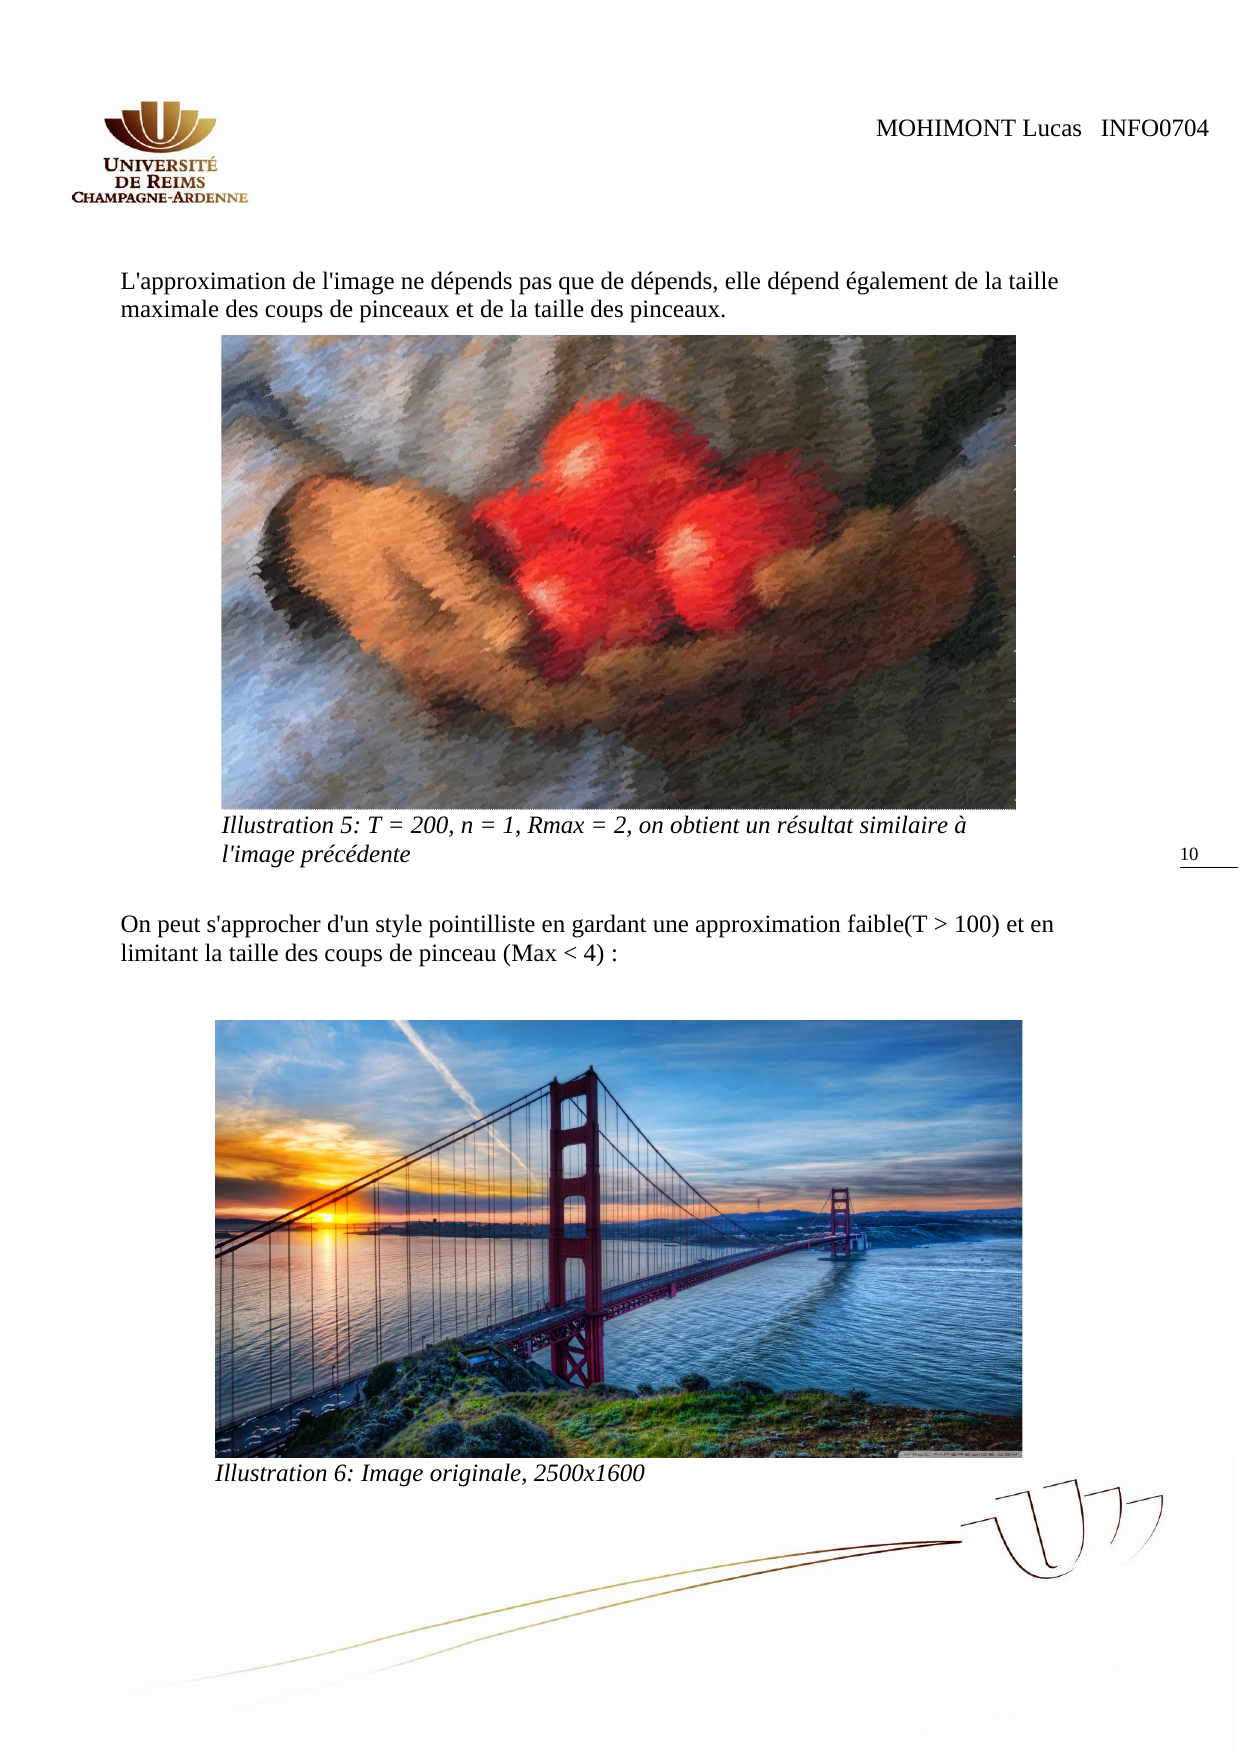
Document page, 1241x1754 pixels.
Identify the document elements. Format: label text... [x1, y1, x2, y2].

table_header Présentation du sujet Pour le projet du module de traitement d'image, j'ai choisit d'implémenter une méthode de rendu non-photoréaliste. Aaron Hertzmann propose dans son article,« Painterly Rendering with Curved Brush Strokes of Multiples Sizes » , une méthode pour créer des images ayant l'apparence de peintures à partir de photographies. Cette méthode permet de simuler les coups de pinceaux d'un peintre en fonction de différents paramètres qui seront exposés plus loin. Ces paramètres permettent de donner un style de peinture précis à une image. I - Résumé de l'article 1 – Méthode principale Cet algorithme va simuler les méthodes utiliser par les peintres pour générer une image ayant l'aspect d'une peinture. L'image sera organisé en un ensemble de couche qui seront peintes successivement. Chaque couches sera associées à une taille de pinceau constante. La couche ayant la plus grande taille de pinceau est peinte en première, puis ensuite nous affinons les détails de l'image en peignant les couches ayant des tailles de pinceau plus petites. Chaque couches sera peinte à partir d'une version lissée de l'image originale. Nous avons gardés le choix du filtre de Gauss comme méthode de lissage de l'image. A.Hertzmann précise que la diffusion non linéaire peut être utilisé à la place du filtre de Gauss pour obtenir de meilleur résultat. Une couche est formée par un ensemble de coups de pinceaux et chaque coups de pinceaux est représentés par un ensemble de points de contrôles formant une B-Spline. Le calcul des points de contrôles se fait à partir du gradient de la luminance de l'image lissée. 2 – Sélection des coups de pinceau Une couche est donc un ensemble de coups de pinceaux. Nous devons parcourir l'image pour sélectionner les coordonnées de départ de chaque coups de pinceau. Une fois les points de contrôles des coups de pinceau calculés, nous pouvons peindre chaque coups dans un ordre aléatoire. Nous avons besoin d'abord de calculer la différence entre l'image originale lissée et l'image peinte. Initialement, l'image peinte est remplis par une par une couleur constante choisie de manière à ce que l'image entière soit traité par l'algorithme. 3 – Calcul des coups de pinceau Un coup de pinceau est initialisé avec un premier point de contrôle (x,y), un rayon R constant et une couleur C constante. Cette couleur C est la couleur de l'image originale lissée aux coordonnées (x,y). Un coup de pinceau est une courbe B-Spline représentée par un ensemble de points de contrôle. Le calcul des points de contrôle s'effectue comme les calculs des termes d'une suite récurrente. On effectue ces calculs jusqu'à atteindre le nombre maximal de points de contrôle définis par l'utilisateur et également si on atteint une autre condition d'arrêt. Le calcul s'arrête prématurément si l'amplitude du gradient est nulle en un point (x,y). II – Implémentation et résultats 1 – Choix d'implémentation L'implémentation a été réalisé en C++ avec la bibliothèque OpenCV. OpenCV nous fournit les fonctions essentielles aux chargements et l'enregistrement d'image, aux calculs de gradient et au lissage d'image utilisées par les différents algorithmes présentés précédemment. Les algorithmes présentés par A.Hertzmann sont suffisamment génériques pour nous laisser choisir des structures de données adaptés. Les rayons des pinceaux simulés par l'algorithme de rendu sont calculés à partir de 3 constantes : le rayon maximum du pinceau, un facteur qui permettra de calculer les rayons suivants à partir du rayon maximum et le nombre de rayon utilisé pour peindre l'image(c'est à dire le nombre de couches peintes successivement). Concernant le calcul de la différence entre l'image de référence lissée et l'image peinte, la différence calculée pour la première couche est fixée à la constante 2*T, de manière à ce que l'erreur moyenne de chaque région M soit toujours supérieure au taux d'approximation T. Ainsi l'image résultante sera peinte sur toute sa surface. La constante T est comprise entre 0 et 255 et correspondant à l'approximation à atteindre par rapport à l'image originale. Plus T est élevé, plus l'approximation sera grossière, et plus T est faible, plus l'image résultante sera fidèle à l'image d'origine. Nous avons choisit de peindre chaque coups de pinceau juste après l'avoir calculé, ce qui évite des stockages inutiles. Nous utilisons un Z-Buffer pour peindre les coups de pinceau de manière aléatoire mais aussi pour réduire le nombre de coups de pinceau à calculer. Le Z-Buffer est une image en niveau de gris initialisée à 0 sur tous ses pixels. Nous attribuons à chaque coups de pinceau une valeur z aléatoire comprise entre 1 et 255. Si cette valeur z est supérieure à la valeur présente dans le Z-Buffer nous pouvons peindre le coups de pinceau, sinon ce coups de pinceau n'a pas besoin d'être calculé puisqu'il ne sera pas peint. Lorsque nous peignons l'image, nous peignons aussi dans le Z-Buffer mais avec un rayon R plus petit pour éviter que certains coups de pinceaux ne soient trop espacé les uns des autres dans certaines zone de l'image. Par rapport à la version proposée par A.Hertzmann, il manque la gestion de la transparence entre les couches qui se superposent et aussi il manque une part d'aléatoire propre à certains style de peinture. Nous avons limité cette part d'aléatoire au minimum, en modifiant la couleur des coups de pinceau à partir du z aléatoire généré pour le Z-Buffer. Cette variation de la couleur donne à l'image un aspect moins parfait. 2 – Résultats 1 – Paramètres Les résultats dépendent des paramètres suivants : T, le seuil d'approximation de l'image, exprimé en valeur de niveaux de gris. Plus T est élevé, plus l'image peinte est grossière par rapport à l'image d'origine. Min et Max, respectivement la taille minimale et la taille maximale d'un coup de pinceau Rmax, ratio, et n : respectivement la taille maximale du pinceau(en pixels), le ratio utilisé pour calculer la taille du pinceau des couches suivantes, n le nombre de couches à peindre fc, le filtre de courbure, permet d'atténuer ou d'exagérer la courbure des coups de pinceau fo, constante utilisée pour augmenter ou diminuer la taille du noyau utilisé pour le lissage de l'image fg, constante utilisée pour augmenter ou diminuer l'espacement entre les coups de pinceau Par défaut on utilisera les valeurs suivantes : T = 100 Min = 4, Max = 16 Rmax = 8, ratio = 0.5, n = 3 fc = 1.0 fo = 1.0 fg = 1.0 2 – Approximation de l'image originale Nous ferons varier l'approximation de l'image de manière à avoir 3 résultats assez différents : L'approximation de l'image ne dépends pas que de dépends, elle dépend également de la taille maximale des coups de pinceaux et de la taille des pinceaux. On peut s'approcher d'un style pointilliste en gardant une approximation faible(T > 100) et en limitant la taille des coups de pinceau (Max < 4) : 3 – Le cas particulier des visages La méthode proposée par A.Hertzmann donne des rendus assez proche de peinture pour des objets ou des paysages par exemples. Mais les visages humains sont souvent déformés lorsque l'on utilise cette méthode. Comme les coups de pinceau sont dessinés aléatoirement, les visages sont rarement mis en valeur. Cette méthode ne donne des résultats satisfaisant pour les portraits que si l'on choisit une approximation très fidèle de l'image originale(T < 50). Ou alors l'image originale doit avoir une résolution assez grande(supérieur à 1920X1080). On peut obtenir un meilleur résultat en augmentant la résolution de l'image originale et en augmentant la taille du noyau utilisé pour le lissage : 4 – Conclusion La méthode proposée par A.Hertzmann dans son article publié en 1998 produit des résultats assez proche des peintures faites par l'Homme. Mais cette méthode a un certains nombre de limites. La modélisation des coups de pinceau est limité car les paramètres utilisés restent statiques, ce qui peut justement donner l'impression que ces images ont effectivement été générées par une machine. Cette méthode n'est pas adapté pour « peindre » des portraits, la machine n'ayant pas la capacité de reconnaître les visages, les résultats sont souvent approximatifs(voir difforme dans certains cas). Il serait intéressant de modifier cette méthode avec des techniques de reconnaissance des visages pour obtenir un résultat plus proche de la réalité. [109, 142, 1128, 1453]
picture [1, 1020, 1236, 1753]
picture [221, 335, 1016, 811]
picture [1, 1, 265, 203]
